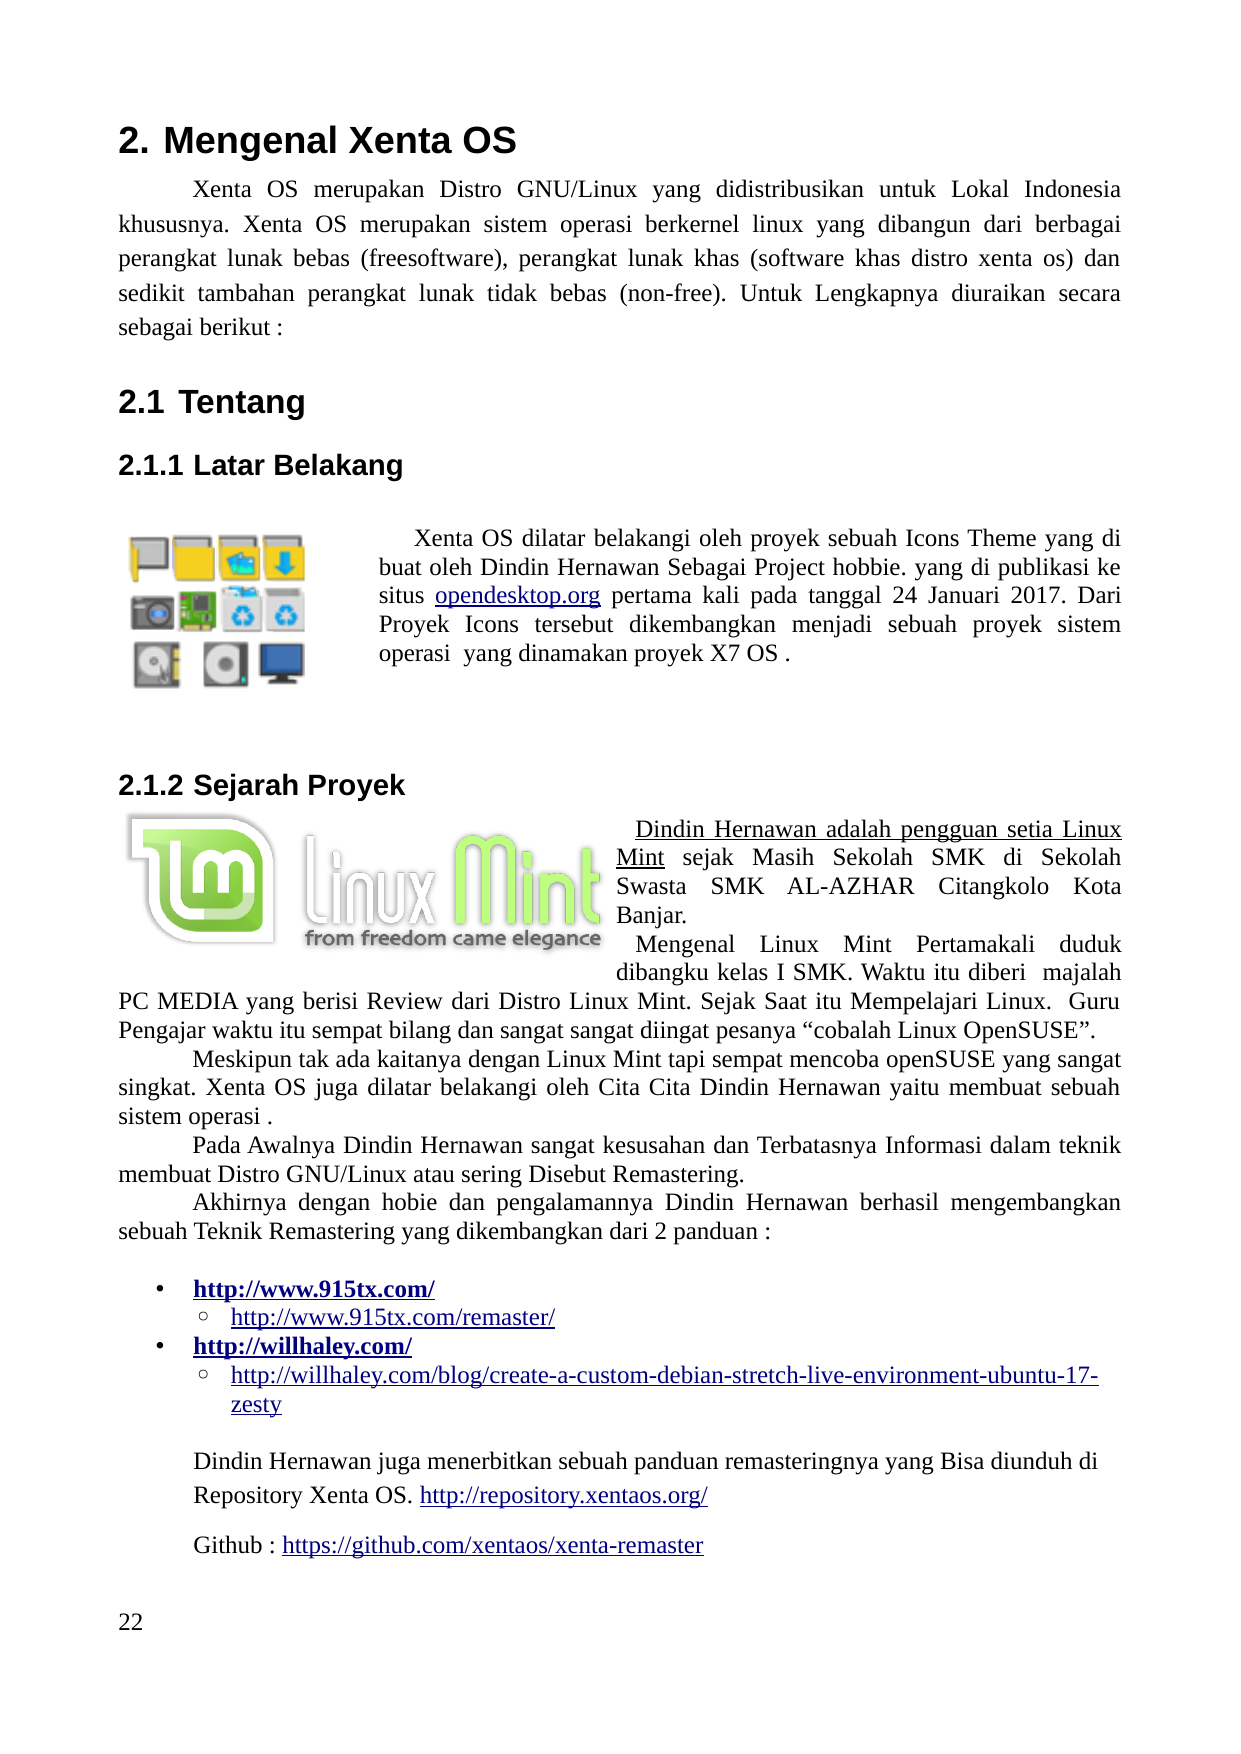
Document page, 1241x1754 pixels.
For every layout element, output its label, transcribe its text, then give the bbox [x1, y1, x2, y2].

list http://willhaley.com/ [156, 1331, 1122, 1360]
text Pada Awalnya Dindin Hernawan sangat kesusahan dan Terbatasnya Informasi dalam teknik membuat Distro GNU/Linux atau sering Disebut Remastering. [118, 1130, 1122, 1187]
subtitle Tentang [118, 382, 1122, 421]
picture [115, 807, 616, 964]
text Xenta OS merupakan Distro GNU/Linux yang didistribusikan untuk Lokal Indonesia khususnya. Xenta OS merupakan sistem operasi berkernel linux yang dibangun dari berbagai perangkat lunak bebas (freesoftware), perangkat lunak khas (software khas distro xenta os) dan sedikit tambahan perangkat lunak tidak bebas (non-free). Untuk Lengkapnya diuraikan secara sebagai berikut : [118, 174, 1122, 341]
text Meskipun tak ada kaitanya dengan Linux Mint tapi sempat mencoba openSUSE yang sangat singkat. Xenta OS juga dilatar belakangi oleh Cita Cita Dindin Hernawan yaitu membuat sebuah sistem operasi . [118, 1044, 1122, 1130]
subtitle Sejarah Proyek [118, 767, 1122, 801]
text Xenta OS dilatar belakangi oleh proyek sebuah Icons Theme yang di buat oleh Dindin Hernawan Sebagai Project hobbie. yang di publikasi ke situs opendesktop.org pertama kali pada tanggal 24 Januari 2017. Dari Proyek Icons tersebut dikembangkan menjadi sebuah proyek sistem operasi yang dinamakan proyek X7 OS . [305, 523, 1122, 667]
list Github : https://github.com/xentaos/xenta-remaster [156, 1530, 1122, 1558]
list Dindin Hernawan juga menerbitkan sebuah panduan remasteringnya yang Bisa diunduh di Repository Xenta OS. http://repository.xentaos.org/ [156, 1446, 1122, 1509]
subtitle Mengenal Xenta OS [118, 118, 1122, 162]
text Akhirnya dengan hobie dan pengalamannya Dindin Hernawan berhasil mengembangkan sebuah Teknik Remastering yang dikembangkan dari 2 panduan : [118, 1187, 1122, 1245]
list http://willhaley.com/blog/create-a-custom-debian-stretch-live-environment-ubuntu-17-zesty [193, 1360, 1122, 1417]
subtitle Latar Belakang [118, 448, 1122, 482]
list http://www.915tx.com/ [156, 1274, 1122, 1302]
list http://www.915tx.com/remaster/ [193, 1302, 1122, 1331]
picture [127, 520, 305, 697]
text Dindin Hernawan adalah pengguan setia Linux Mint sejak Masih Sekolah SMK di Sekolah Swasta SMK AL-AZHAR Citangkolo Kota Banjar. [616, 814, 1122, 929]
text Mengenal Linux Mint Pertamakali duduk dibangku kelas I SMK. Waktu itu diberi majalah PC MEDIA yang berisi Review dari Distro Linux Mint. Sejak Saat itu Mempelajari Linux. Guru Pengajar waktu itu sempat bilang dan sangat sangat diingat pesanya “cobalah Linux OpenSUSE”. [118, 929, 1122, 1044]
